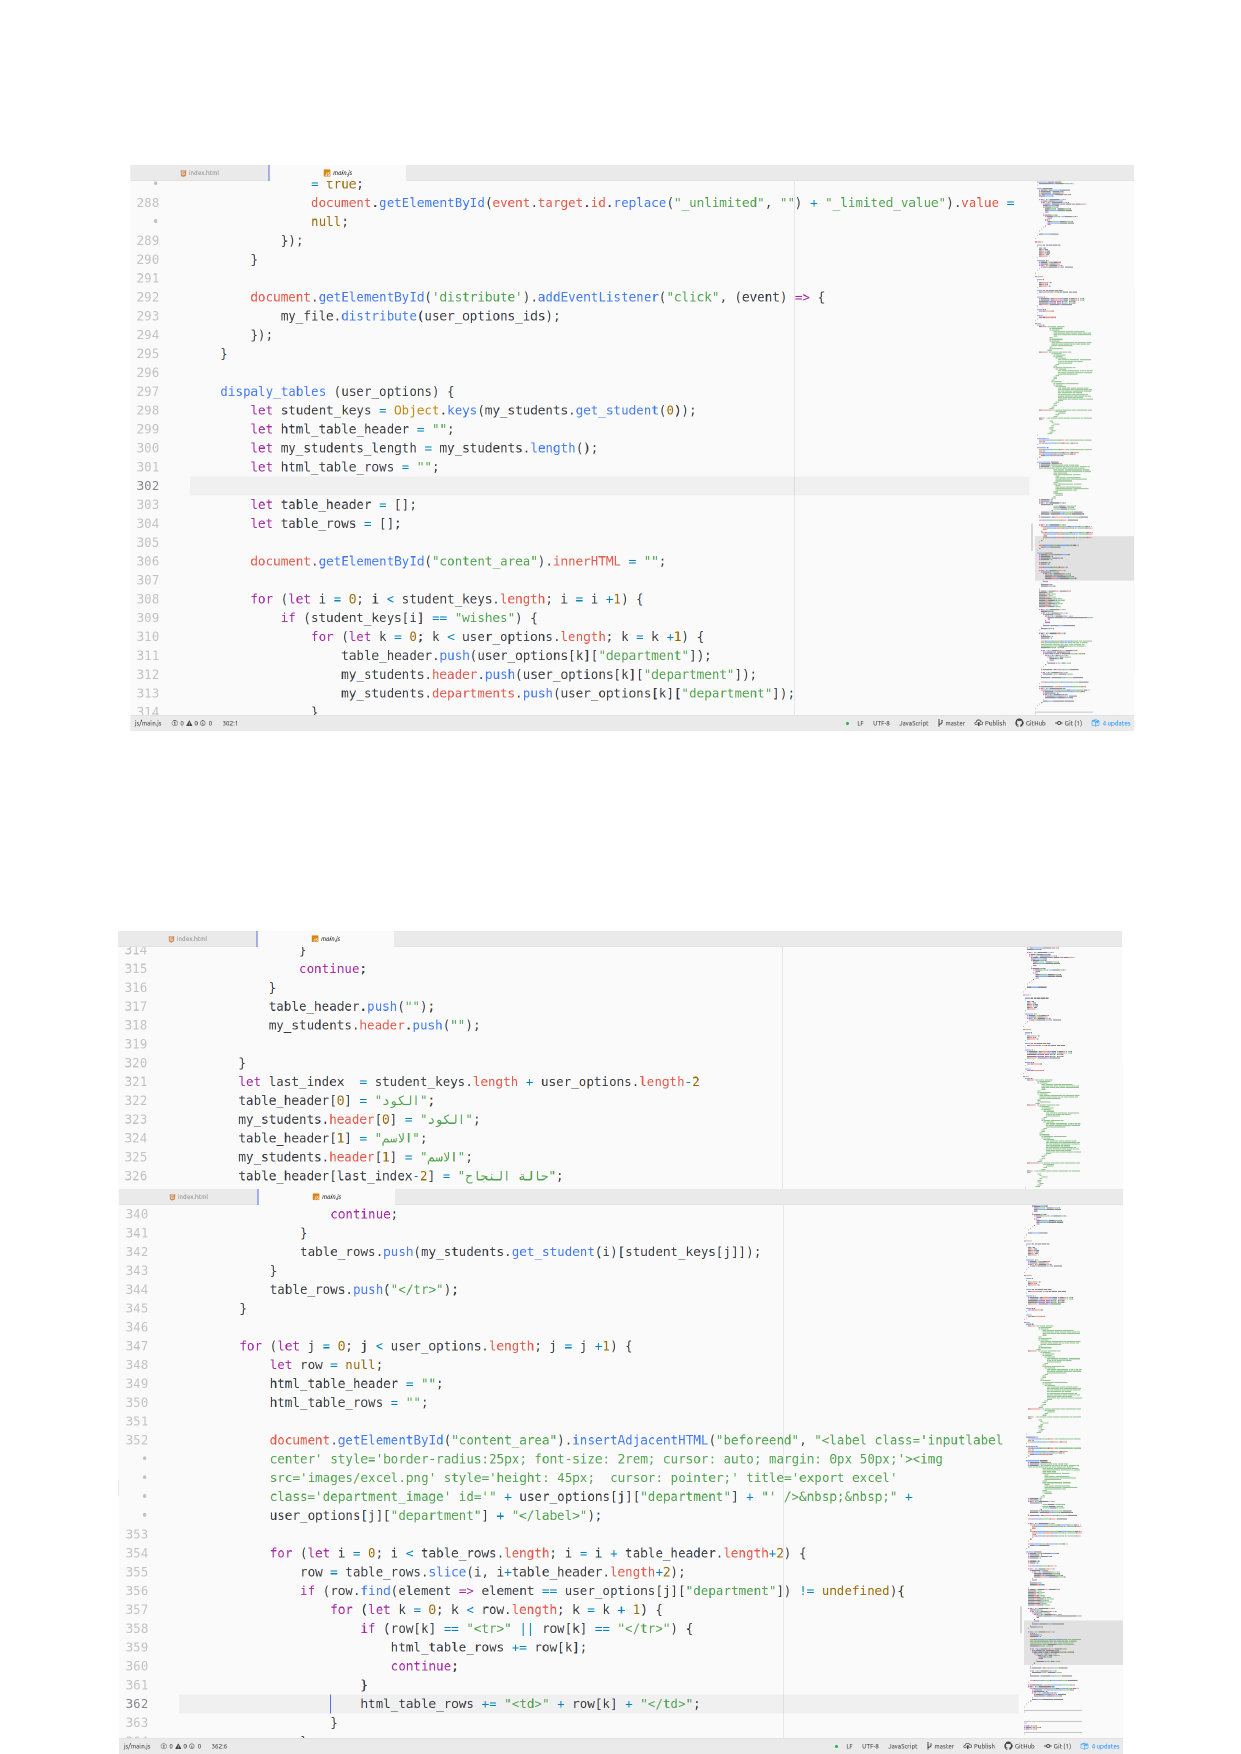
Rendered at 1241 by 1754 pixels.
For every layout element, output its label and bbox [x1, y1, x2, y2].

picture [130, 165, 1135, 731]
picture [118, 931, 1123, 1754]
